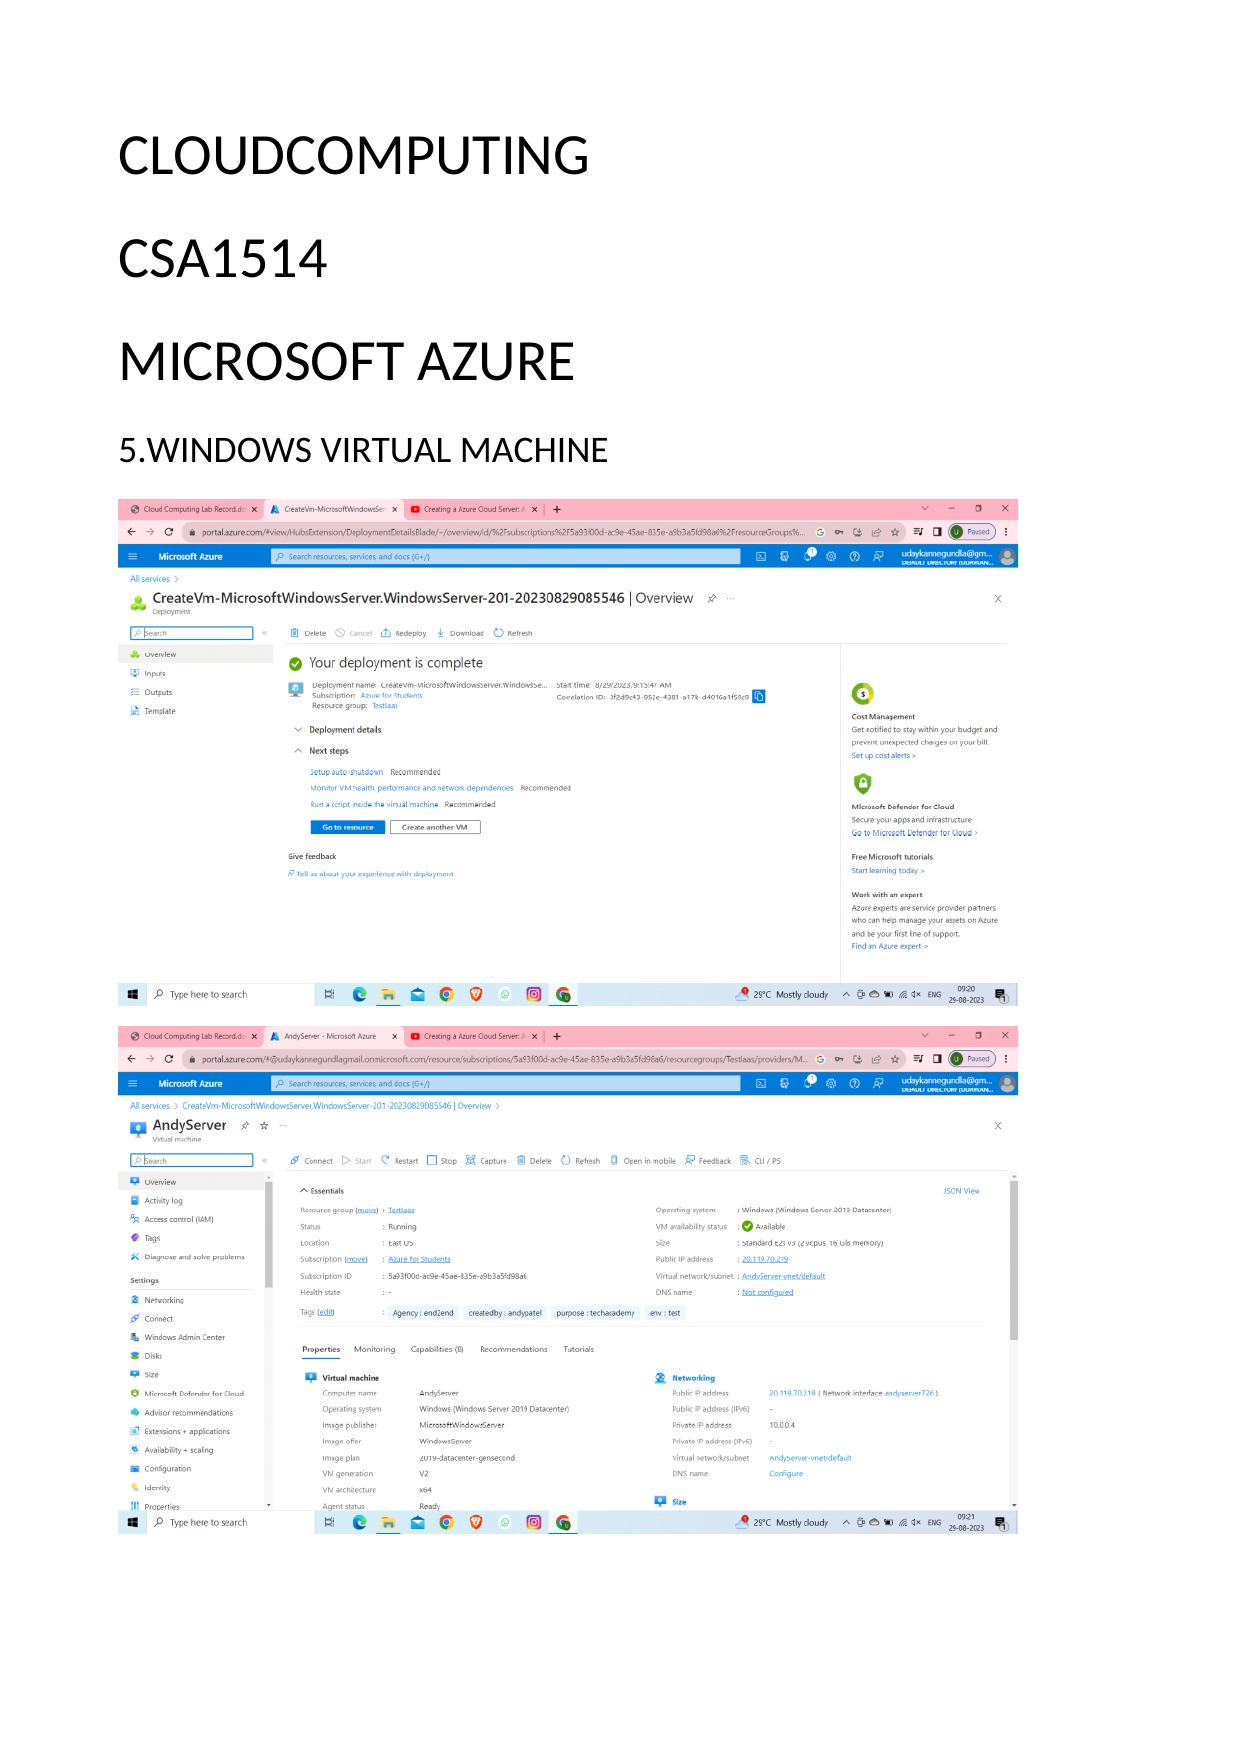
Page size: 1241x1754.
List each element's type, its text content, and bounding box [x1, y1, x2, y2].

text 5.WINDOWS VIRTUAL MACHINE [118, 426, 1122, 472]
text MICROSOFT AZURE [118, 323, 1122, 395]
text CSA1514 [118, 221, 1122, 292]
text CLOUDCOMPUTING [118, 118, 1122, 189]
